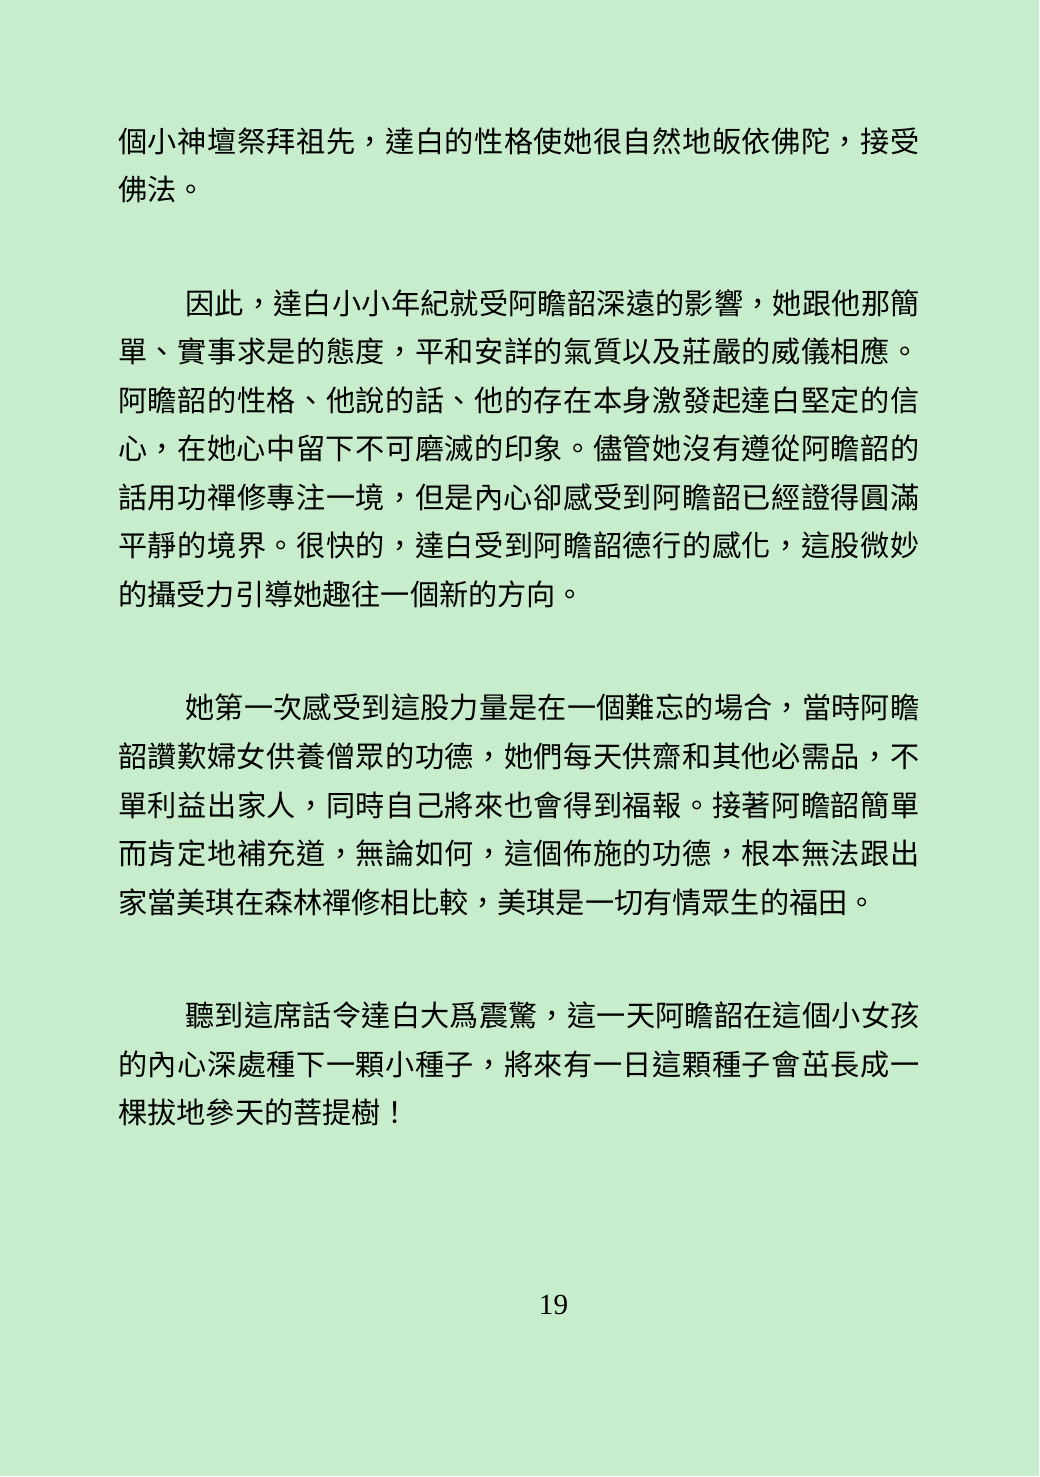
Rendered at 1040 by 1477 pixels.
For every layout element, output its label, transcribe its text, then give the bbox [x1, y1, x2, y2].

text 因此，達白小小年紀就受阿瞻韶深遠的影響，她跟他那簡單、實事求是的態度，平和安詳的氣質以及莊嚴的威儀相應。阿瞻韶的性格、他說的話、他的存在本身激發起達白堅定的信心，在她心中留下不可磨滅的印象。儘管她沒有遵從阿瞻韶的話用功禪修專注一境，但是內心卻感受到阿瞻韶已經證得圓滿平靜的境界。很快的，達白受到阿瞻韶德行的感化，這股微妙的攝受力引導她趣往一個新的方向。 [118, 280, 921, 614]
text 個小神壇祭拜祖先，達白的性格使她很自然地皈依佛陀，接受佛法。 [118, 118, 921, 209]
text 聽到這席話令達白大爲震驚，這一天阿瞻韶在這個小女孩的內心深處種下一顆小種子，將來有一日這顆種子會茁長成一棵拔地參天的菩提樹！ [118, 993, 921, 1132]
text 她第一次感受到這股力量是在一個難忘的場合，當時阿瞻韶讚歎婦女供養僧眾的功德，她們每天供齋和其他必需品，不單利益出家人，同時自己將來也會得到福報。接著阿瞻韶簡單而肯定地補充道，無論如何，這個佈施的功德，根本無法跟出家當美琪在森林禪修相比較，美琪是一切有情眾生的福田。 [118, 685, 921, 921]
